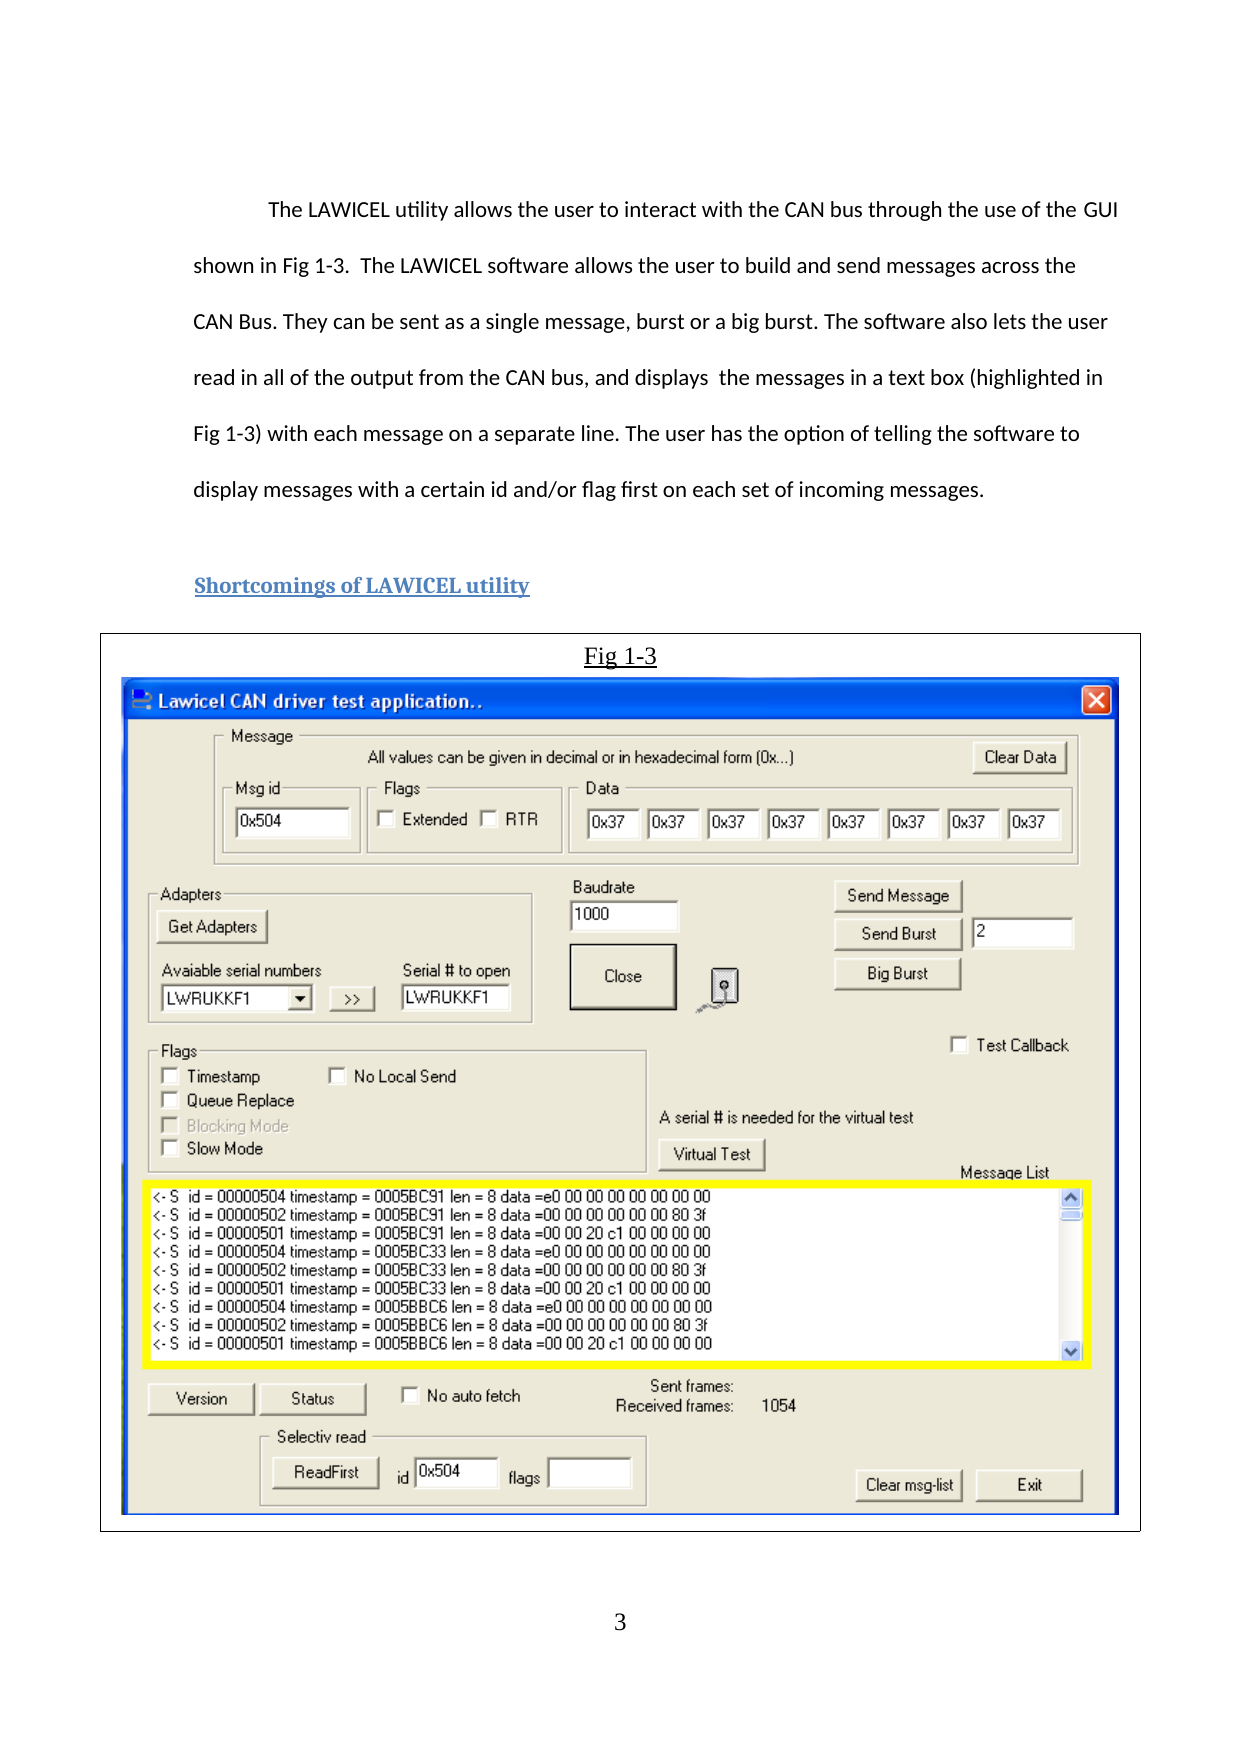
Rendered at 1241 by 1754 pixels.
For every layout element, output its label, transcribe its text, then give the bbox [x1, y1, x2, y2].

text The LAWICEL utility allows the user to interact with the CAN bus through the use of the GUI shown in Fig 1-3. The LAWICEL software allows the user to build and send messages across the CAN Bus. They can be sent as a single message, burst or a big burst. The software also lets the user read in all of the output from the CAN bus, and displays the messages in a text box (highlighted in Fig 1-3) with each message on a separate line. The user has the option of telling the software to display messages with a certain id and/or flag first on each set of incoming messages. [193, 195, 1122, 503]
subtitle Shortcomings of LAWICEL utility [194, 573, 1122, 599]
picture [121, 677, 1119, 1515]
text [101, 634, 1140, 1531]
text Fig 1-3 [109, 641, 1131, 670]
